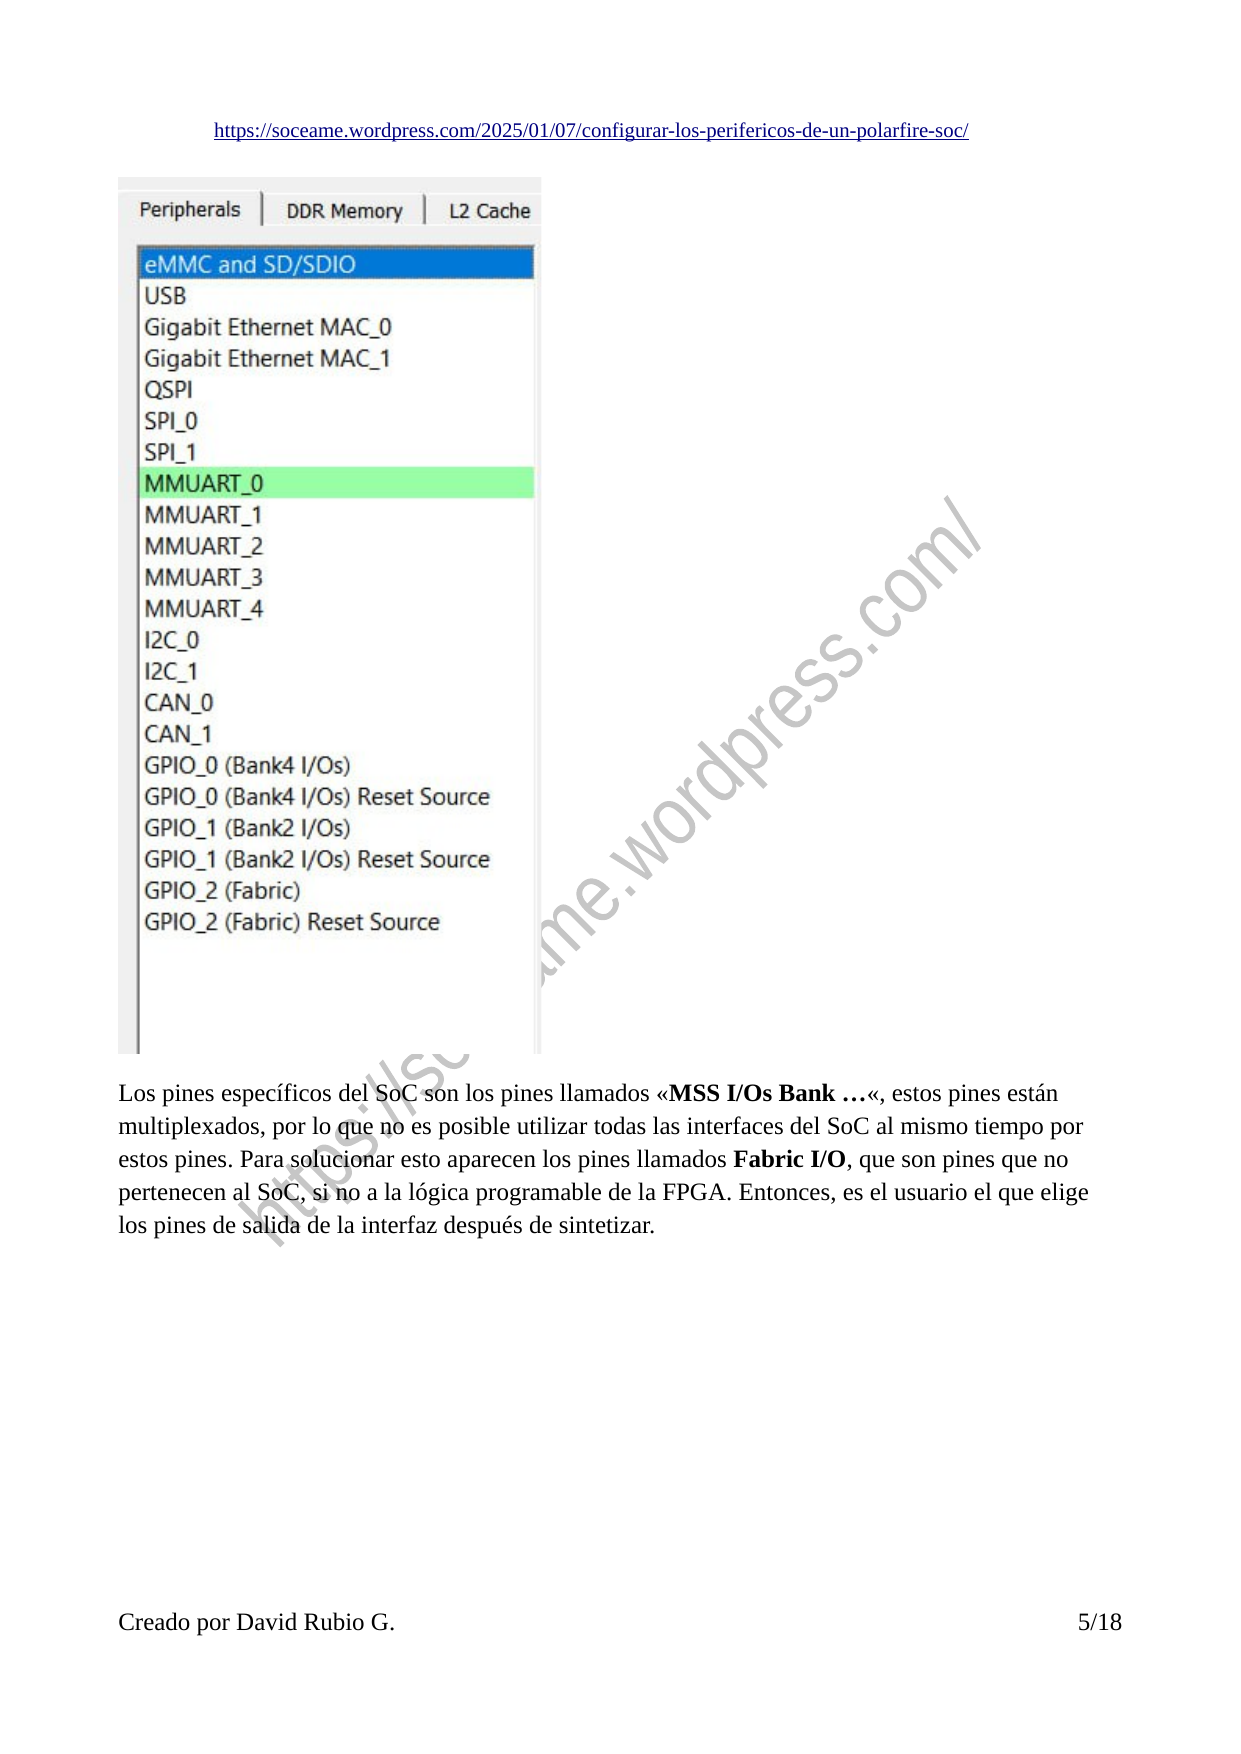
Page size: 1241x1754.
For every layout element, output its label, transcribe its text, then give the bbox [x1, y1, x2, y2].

picture [118, 177, 542, 1054]
text Los pines específicos del SoC son los pines llamados «MSS I/Os Bank …«, estos pines están multiplexados, por lo que no es posible utilizar todas las interfaces del SoC al mismo tiempo por estos pines. Para solucionar esto aparecen los pines llamados Fabric I/O, que son pines que no pertenecen al SoC, si no a la lógica programable de la FPGA. Entonces, es el usuario el que elige los pines de salida de la interfaz después de sintetizar. [118, 1078, 1122, 1239]
